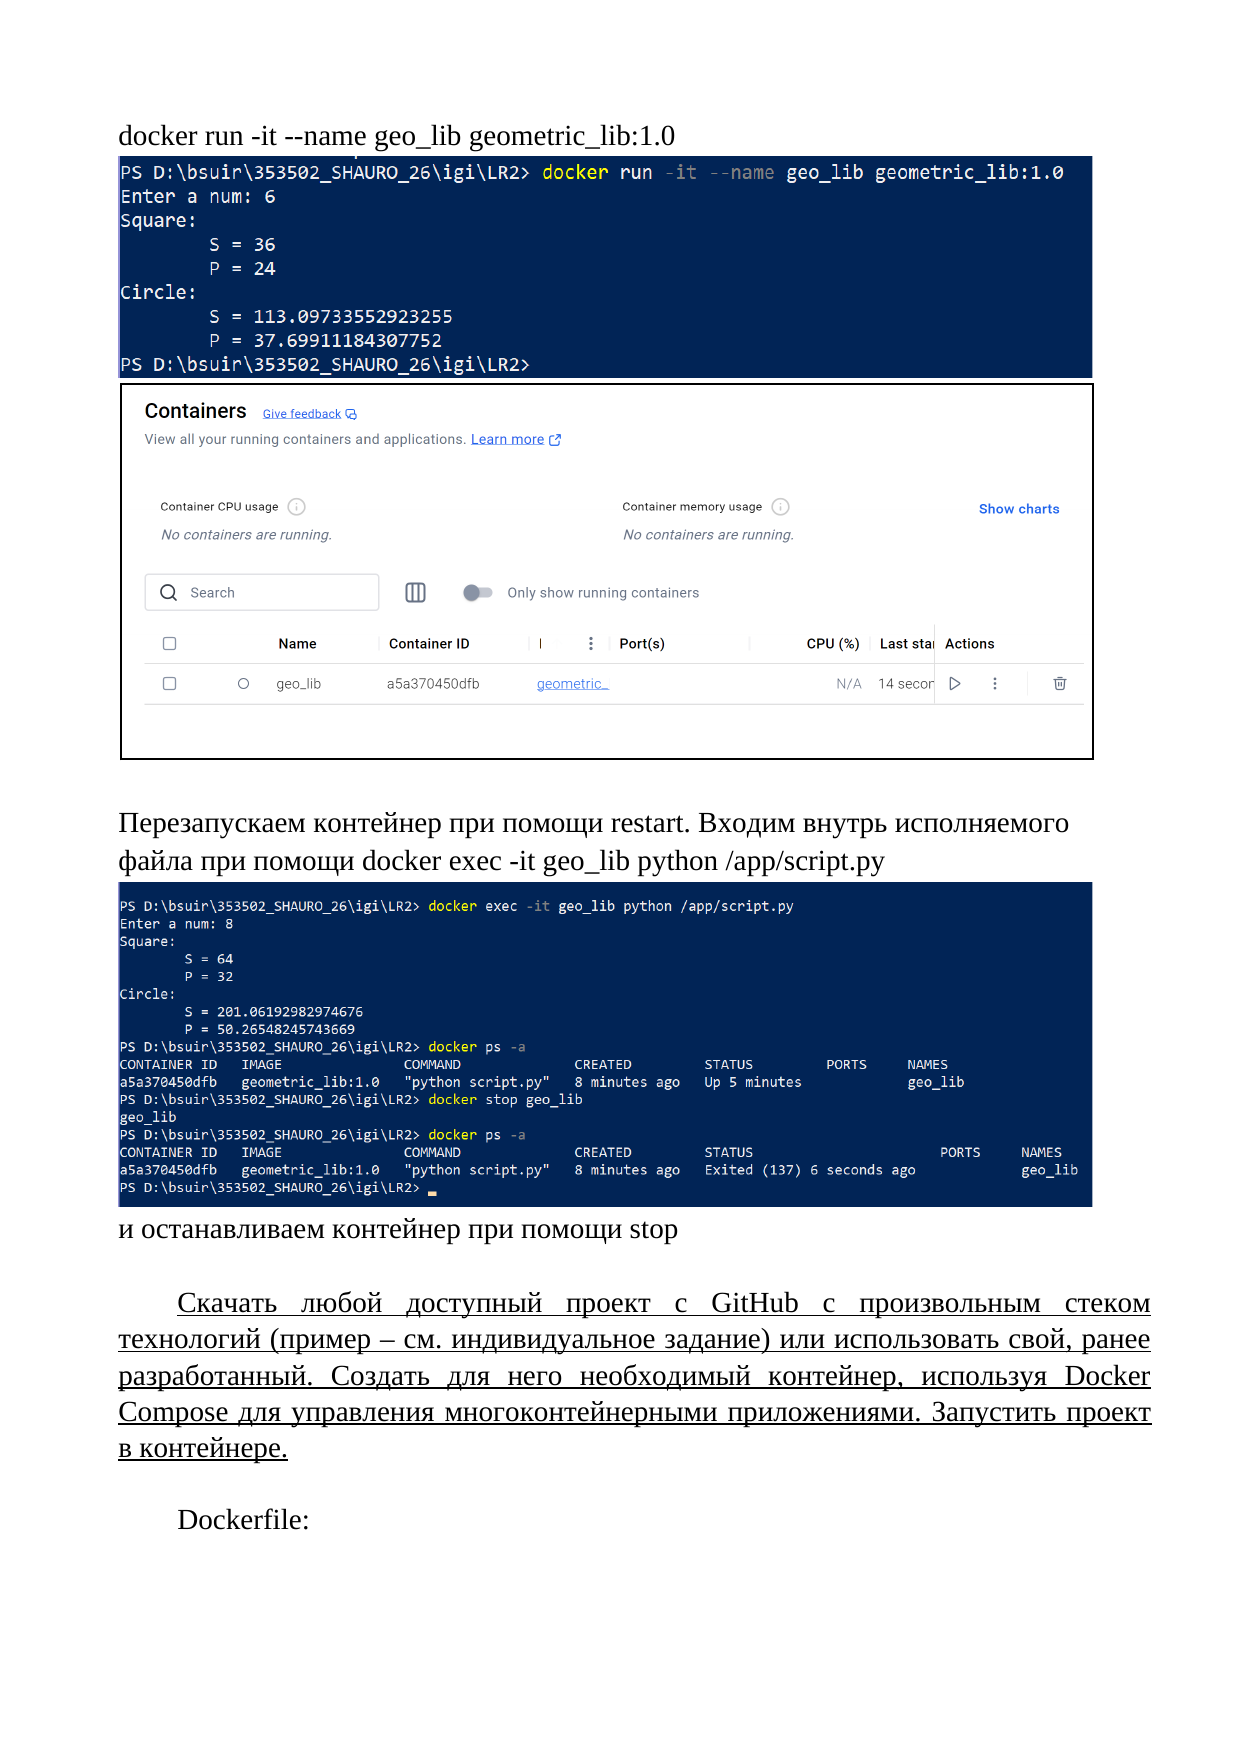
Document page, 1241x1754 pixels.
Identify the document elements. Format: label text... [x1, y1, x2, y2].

text Dockerfile: [118, 1502, 1152, 1536]
picture [118, 882, 1093, 1207]
text Перезапускаем контейнер при помощи restart. Входим внутрь исполняемого файла при помощи docker exec -it geo_lib python /app/script.py [118, 805, 1152, 877]
text в контейнере. [118, 1425, 1152, 1464]
text Скачать любой доступный проект с GitHub с произвольным стеком технологий (пример – см. индивидуальное задание) или использовать свой, ранее разработанный. Создать для него необходимый контейнер, используя Docker Compose для управления многоконтейнерными приложениями. Запустить проект [118, 1286, 1152, 1423]
picture [118, 156, 1093, 378]
text и останавливаем контейнер при помощи stop [118, 1211, 1152, 1244]
text docker run -it --name geo_lib geometric_lib:1.0 [118, 118, 1152, 152]
picture [122, 385, 1092, 758]
